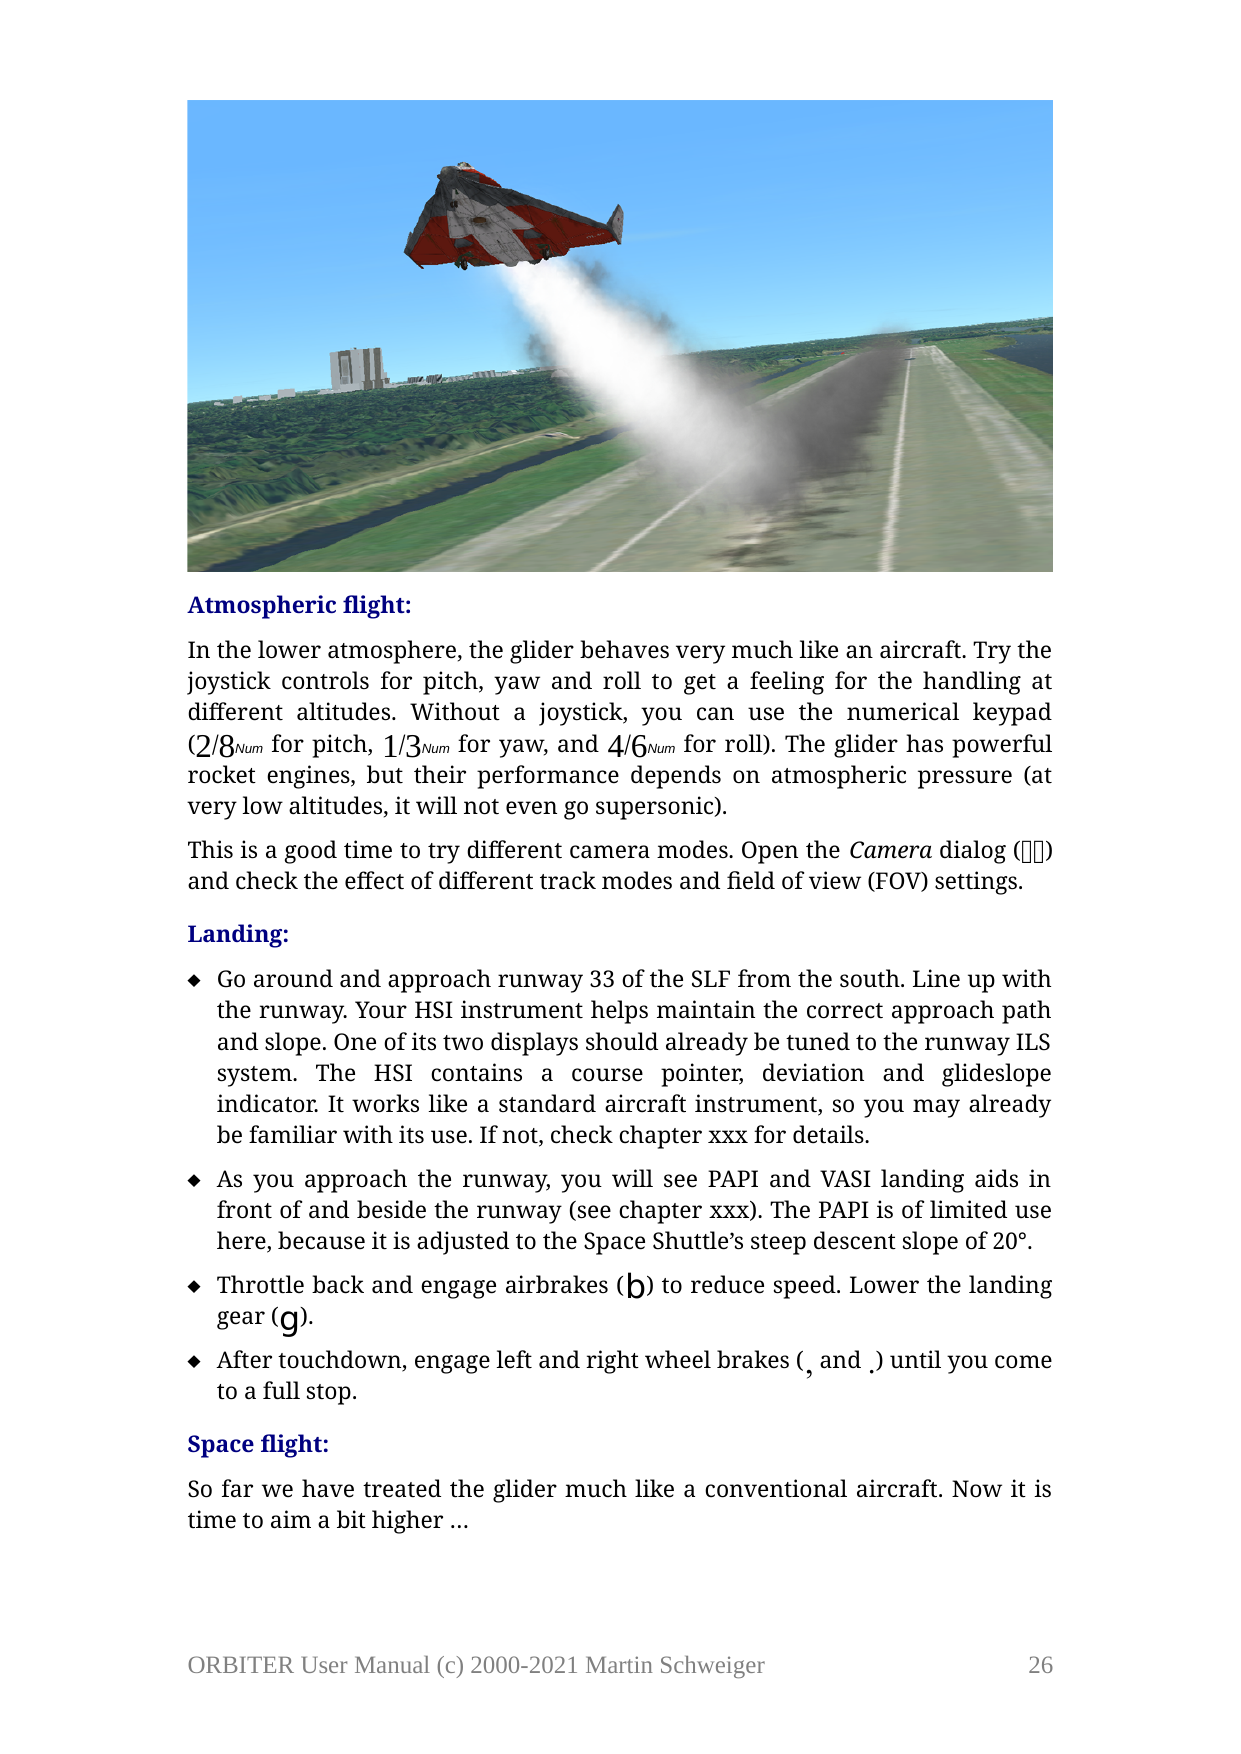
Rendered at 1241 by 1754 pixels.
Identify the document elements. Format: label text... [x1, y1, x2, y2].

list Throttle back and engage airbrakes (b) to reduce speed. Lower the landing gear (g). [187, 1268, 1053, 1331]
list After touchdown, engage left and right wheel brakes (, and .) until you come to a full stop. [187, 1343, 1053, 1406]
text In the lower atmosphere, the glider behaves very much like an aircraft. Try the joystick controls for pitch, yaw and roll to get a feeling for the handling at different altitudes. Without a joystick, you can use the numerical keypad (/8Num for pitch, 1/3Num for yaw, and 4/6Num for roll). The glider has powerful rocket engines, but their performance depends on atmospheric pressure (at very low altitudes, it will not even go supersonic). [187, 633, 1053, 821]
subtitle Landing: [187, 918, 1053, 949]
list Go around and approach runway 33 of the SLF from the south. Line up with the runway. Your HSI instrument helps maintain the correct approach path and slope. One of its two displays should already be tuned to the runway ILS system. The HSI contains a course pointer, deviation and glideslope indicator. It works like a standard aircraft instrument, so you may already be familiar with its use. If not, check chapter xxx for details. [187, 962, 1053, 1150]
text So far we have treated the glider much like a conventional aircraft. Now it is time to aim a bit higher … [187, 1472, 1053, 1535]
picture [187, 100, 1053, 572]
list As you approach the runway, you will see PAPI and VASI landing aids in front of and beside the runway (see chapter xxx). The PAPI is of limited use here, because it is adjusted to the Space Shuttle’s steep descent slope of 20°. [187, 1162, 1053, 1256]
subtitle Atmospheric flight: [187, 572, 1053, 620]
text This is a good time to try different camera modes. Open the Camera dialog () and check the effect of different track modes and field of view (FOV) settings. [187, 833, 1053, 896]
subtitle Space flight: [187, 1428, 1053, 1459]
